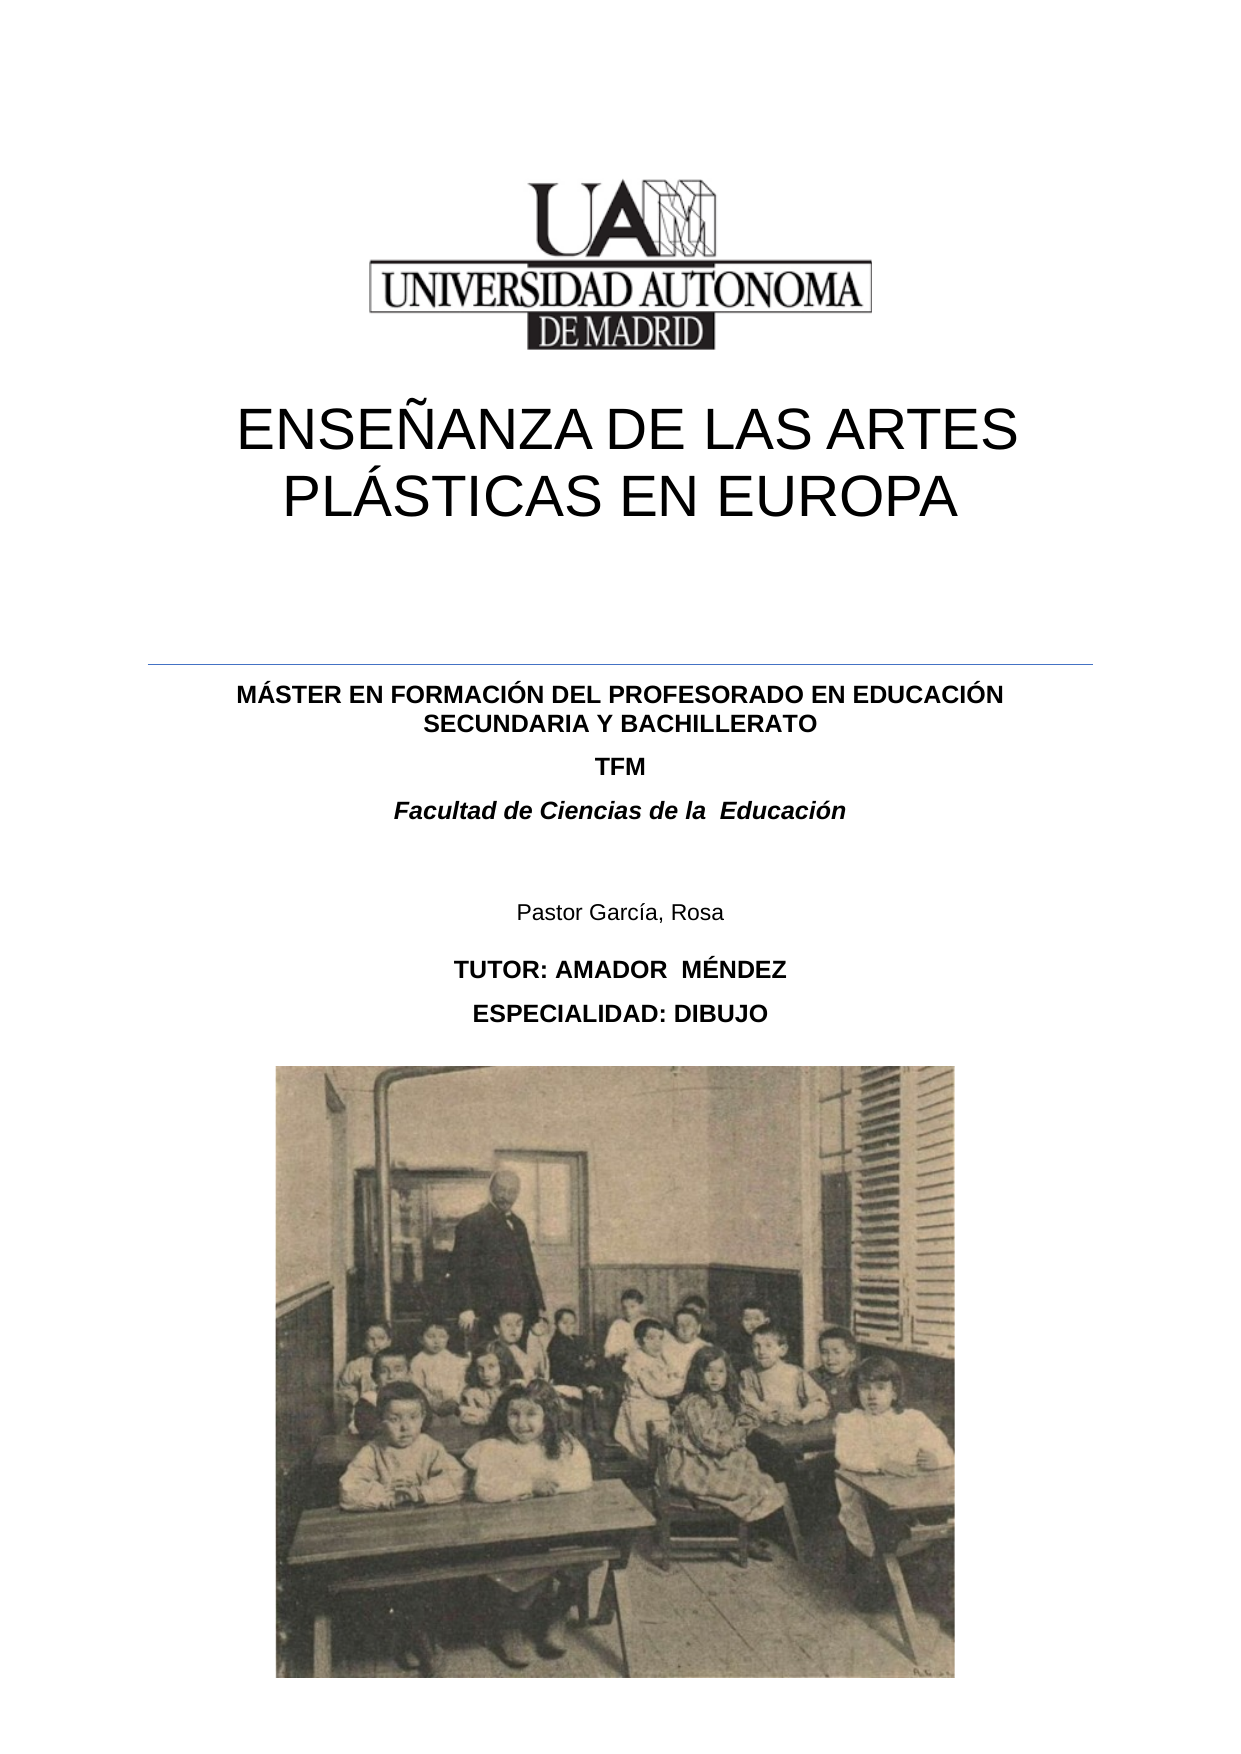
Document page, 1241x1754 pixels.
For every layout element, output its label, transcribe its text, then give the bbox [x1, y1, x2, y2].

picture [275, 1066, 955, 1678]
table_cell Pastor García, Rosa [148, 884, 1093, 940]
table_cell TUTOR: AMADOR MÉNDEZ ESPECIALIDAD: DIBUJO [148, 940, 1093, 1042]
table_header ENSEÑANZA DE LAS ARTES PLÁSTICAS EN EUROPA [148, 380, 1093, 664]
table_cell MÁSTER EN FORMACIÓN DEL PROFESORADO EN EDUCACIÓN SECUNDARIA Y BACHILLERATO TFM Facultad de Ciencias de la Educación [148, 665, 1093, 884]
